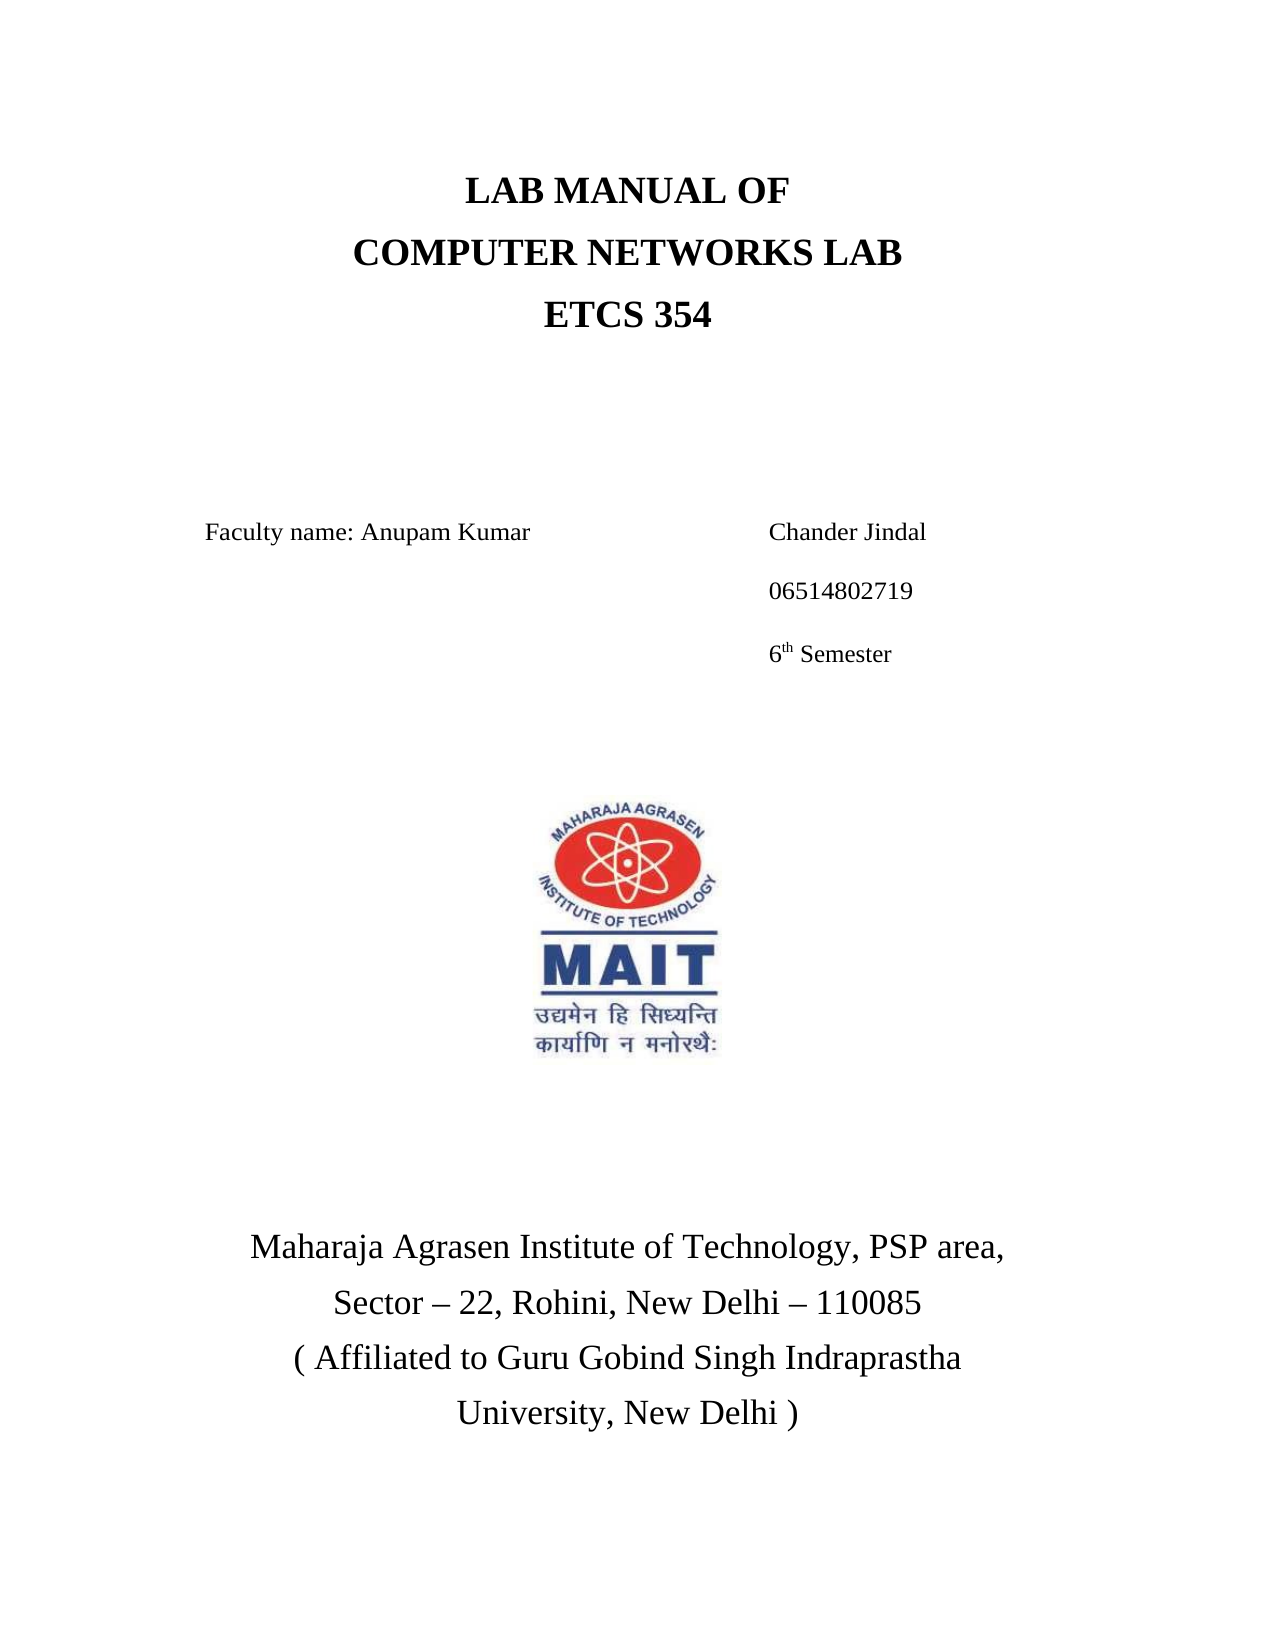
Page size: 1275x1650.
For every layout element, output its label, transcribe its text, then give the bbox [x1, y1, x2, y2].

text Faculty name: Anupam Kumar Chander Jindal [204, 517, 1212, 546]
picture [532, 795, 723, 1065]
subtitle Maharaja Agrasen Institute of Technology, PSP area, [211, 1225, 1044, 1266]
text Sector – 22, Rohini, New Delhi – 110085 [211, 1281, 1044, 1322]
title LAB MANUAL OF COMPUTER NETWORKS LAB ETCS 354 [348, 167, 907, 336]
text 06514802719 6th Semester [768, 576, 917, 668]
text ( Affiliated to Guru Gobind Singh Indraprastha University, New Delhi ) [211, 1336, 1044, 1432]
